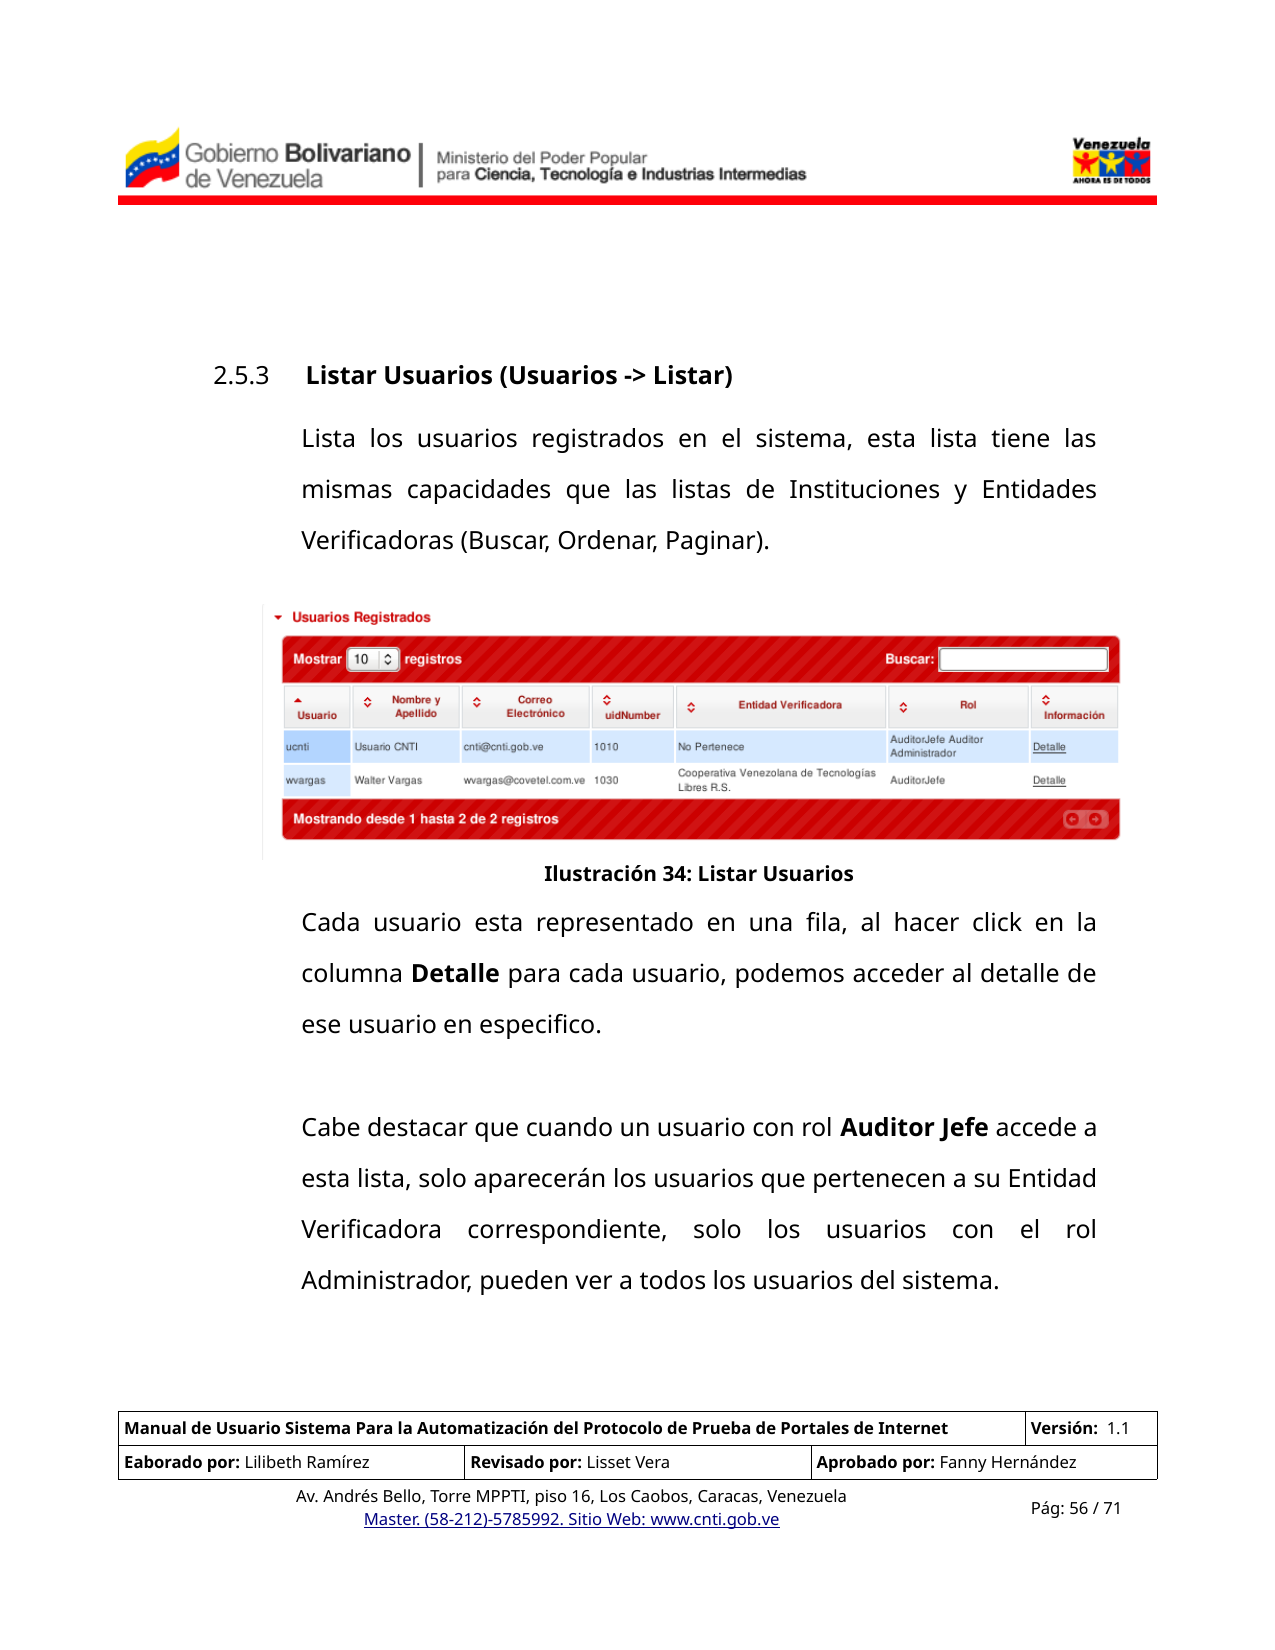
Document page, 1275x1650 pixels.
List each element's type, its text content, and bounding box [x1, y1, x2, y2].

text [261, 573, 1137, 604]
subtitle Listar Usuarios (Usuarios -> Listar) [118, 357, 1157, 391]
text Cabe destacar que cuando un usuario con rol Auditor Jefe accede a esta lista, solo aparecerán los usuarios que pertenecen a su Entidad Verificadora correspondiente, solo los usuarios con el rol Administrador, pueden ver a todos los usuarios del sistema. [301, 1109, 1098, 1296]
text Ilustración 34: Listar Usuarios [261, 860, 1137, 888]
text Lista los usuarios registrados en el sistema, esta lista tiene las mismas capacidades que las listas de Instituciones y Entidades Verificadoras (Buscar, Ordenar, Paginar). [301, 420, 1098, 556]
text Cada usuario esta representado en una fila, al hacer click en la columna Detalle para cada usuario, podemos acceder al detalle de ese usuario en especifico. [301, 888, 1098, 1041]
picture [261, 604, 1138, 860]
picture [118, 119, 1157, 205]
